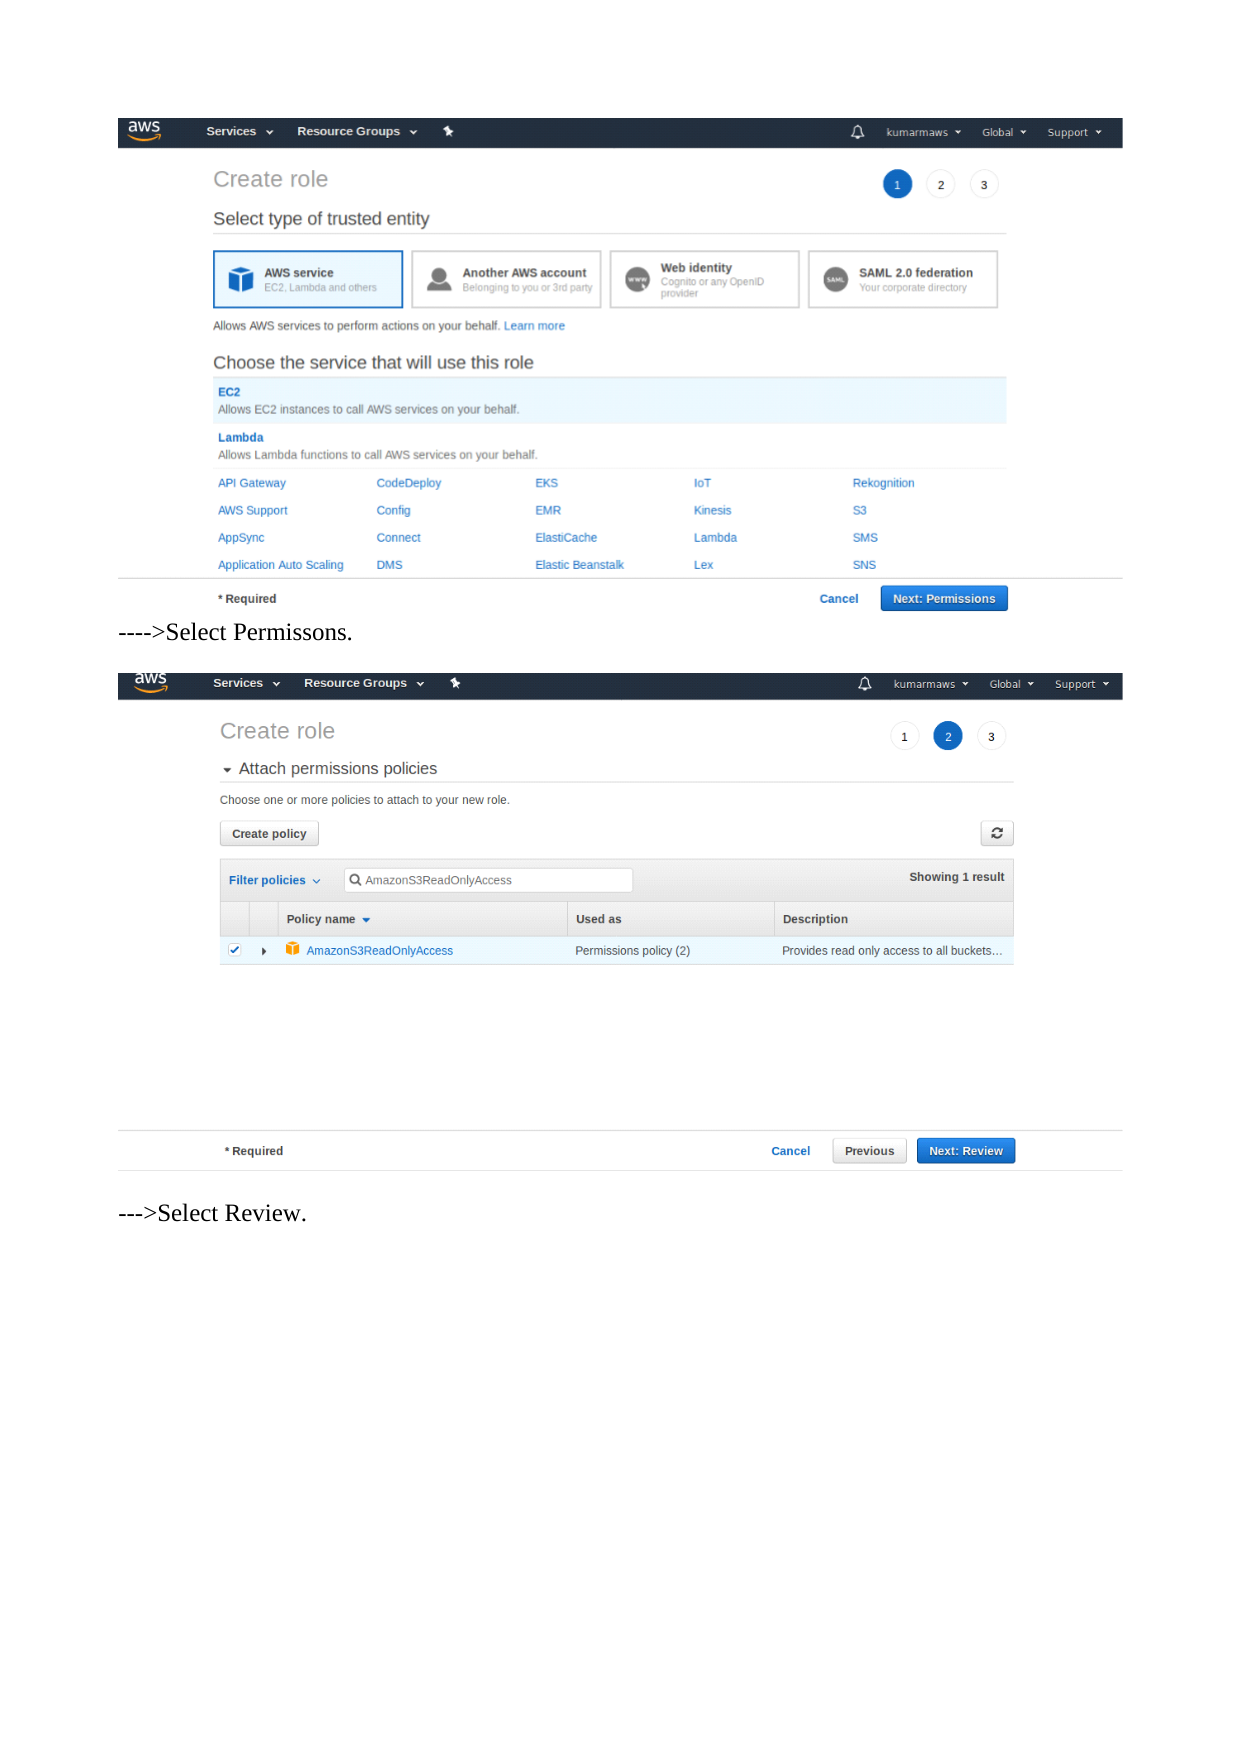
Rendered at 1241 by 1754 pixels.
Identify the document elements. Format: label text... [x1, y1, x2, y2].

text --->Select Review. [118, 1198, 1122, 1227]
text ---->Select Permissons. [118, 617, 1122, 645]
